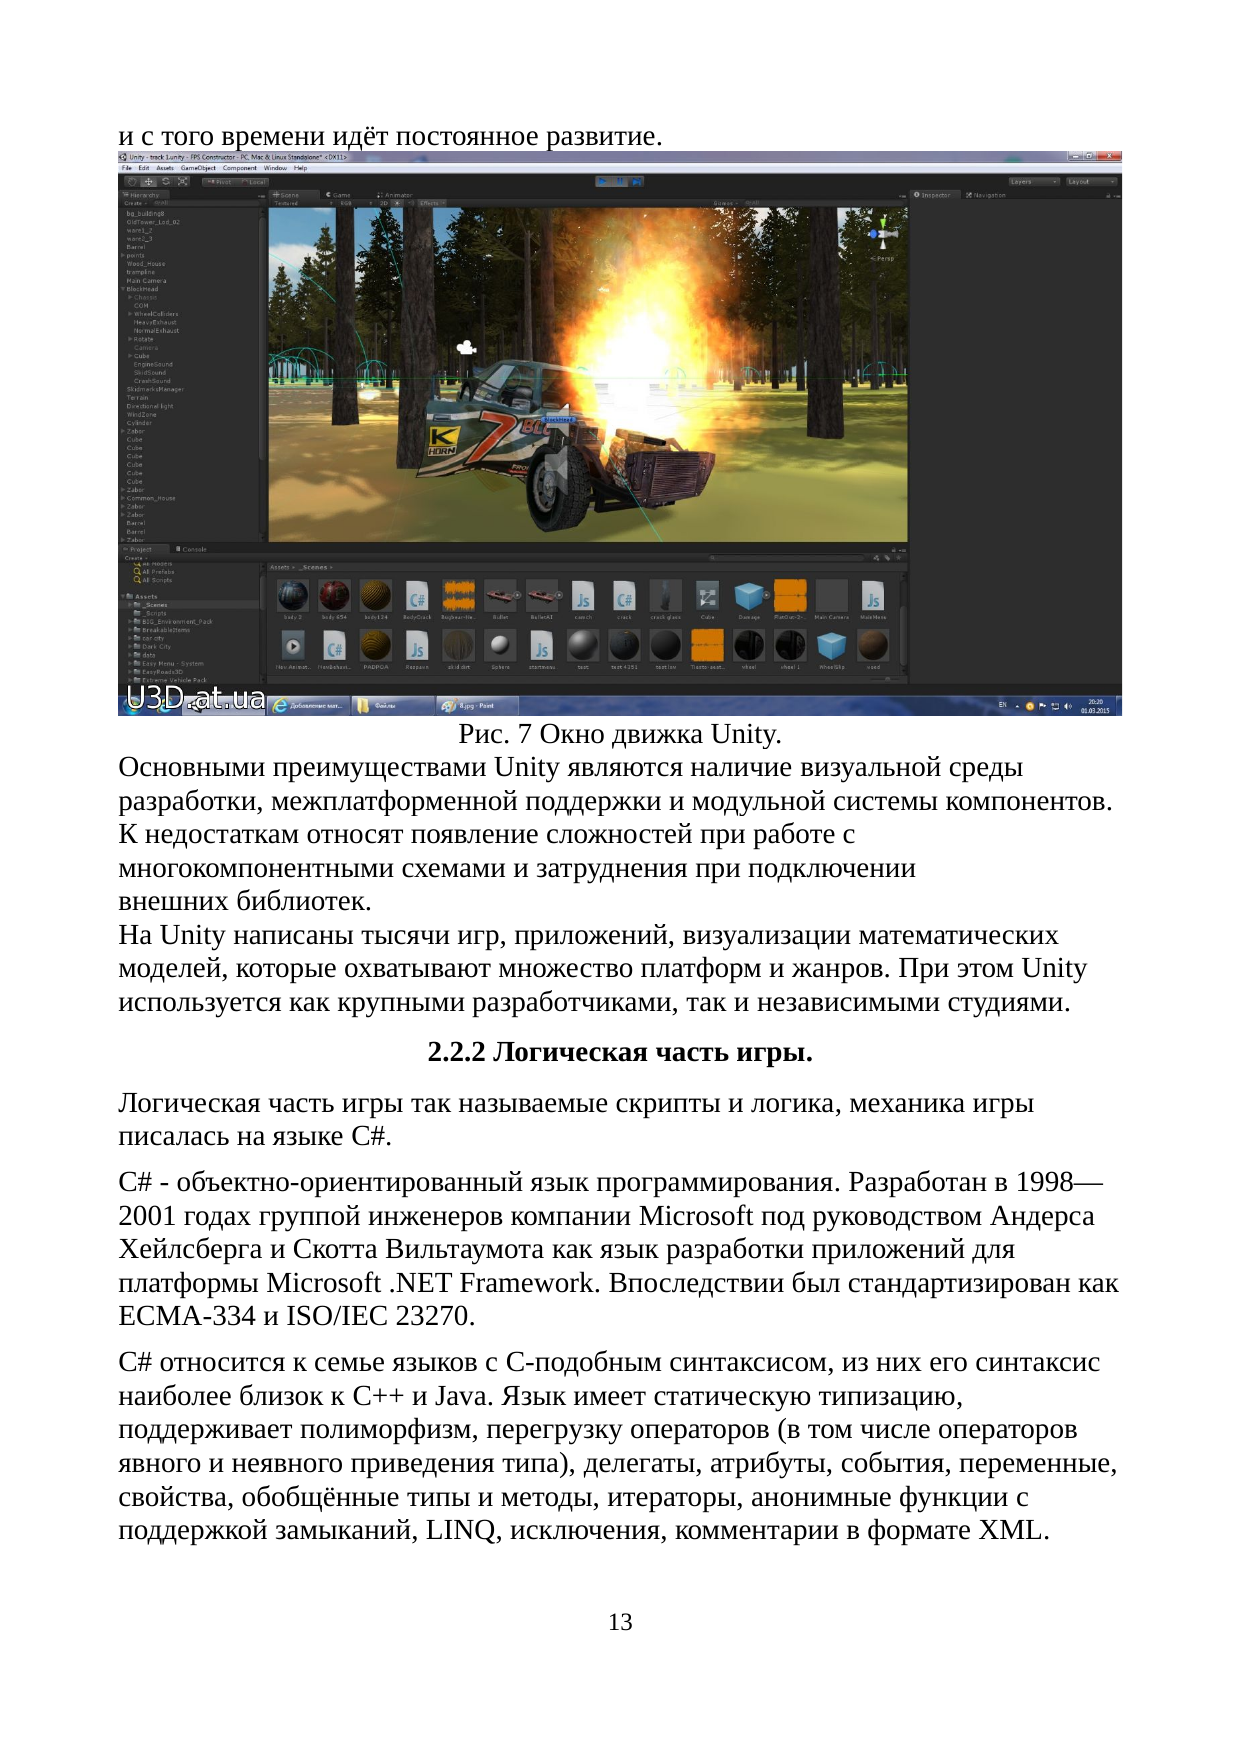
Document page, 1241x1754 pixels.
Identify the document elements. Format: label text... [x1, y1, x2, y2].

text Основными преимуществами Unity являются наличие визуальной среды разработки, межплатформенной поддержки и модульной системы компонентов. К недостаткам относят появление сложностей при работе с многокомпонентными схемами и затруднения при подключении внешних библиотек. [118, 749, 1122, 917]
text и с того времени идёт постоянное развитие. [118, 118, 1122, 151]
picture [118, 151, 1123, 716]
text Рис. 7 Окно движка Unity. [118, 716, 1122, 749]
text На Unity написаны тысячи игр, приложений, визуализации математических моделей, которые охватывают множество платформ и жанров. При этом Unity используется как крупными разработчиками, так и независимыми студиями. [118, 917, 1122, 1018]
subtitle 2.2.2 Логическая часть игры. [118, 1034, 1122, 1068]
text C# - объектно-ориентированный язык программирования. Разработан в 1998—2001 годах группой инженеров компании Microsoft под руководством Андерса Хейлсберга и Скотта Вильтаумота как язык разработки приложений для платформы Microsoft .NET Framework. Впоследствии был стандартизирован как ECMA-334 и ISO/IEC 23270. [118, 1164, 1122, 1332]
text Логическая часть игры так называемые скрипты и логика, механика игры писалась на языке C#. [118, 1085, 1122, 1152]
text C# относится к семье языков с C-подобным синтаксисом, из них его синтаксис наиболее близок к C++ и Java. Язык имеет статическую типизацию, поддерживает полиморфизм, перегрузку операторов (в том числе операторов явного и неявного приведения типа), делегаты, атрибуты, события, переменные, свойства, обобщённые типы и методы, итераторы, анонимные функции с поддержкой замыканий, LINQ, исключения, комментарии в формате XML. [118, 1344, 1122, 1546]
